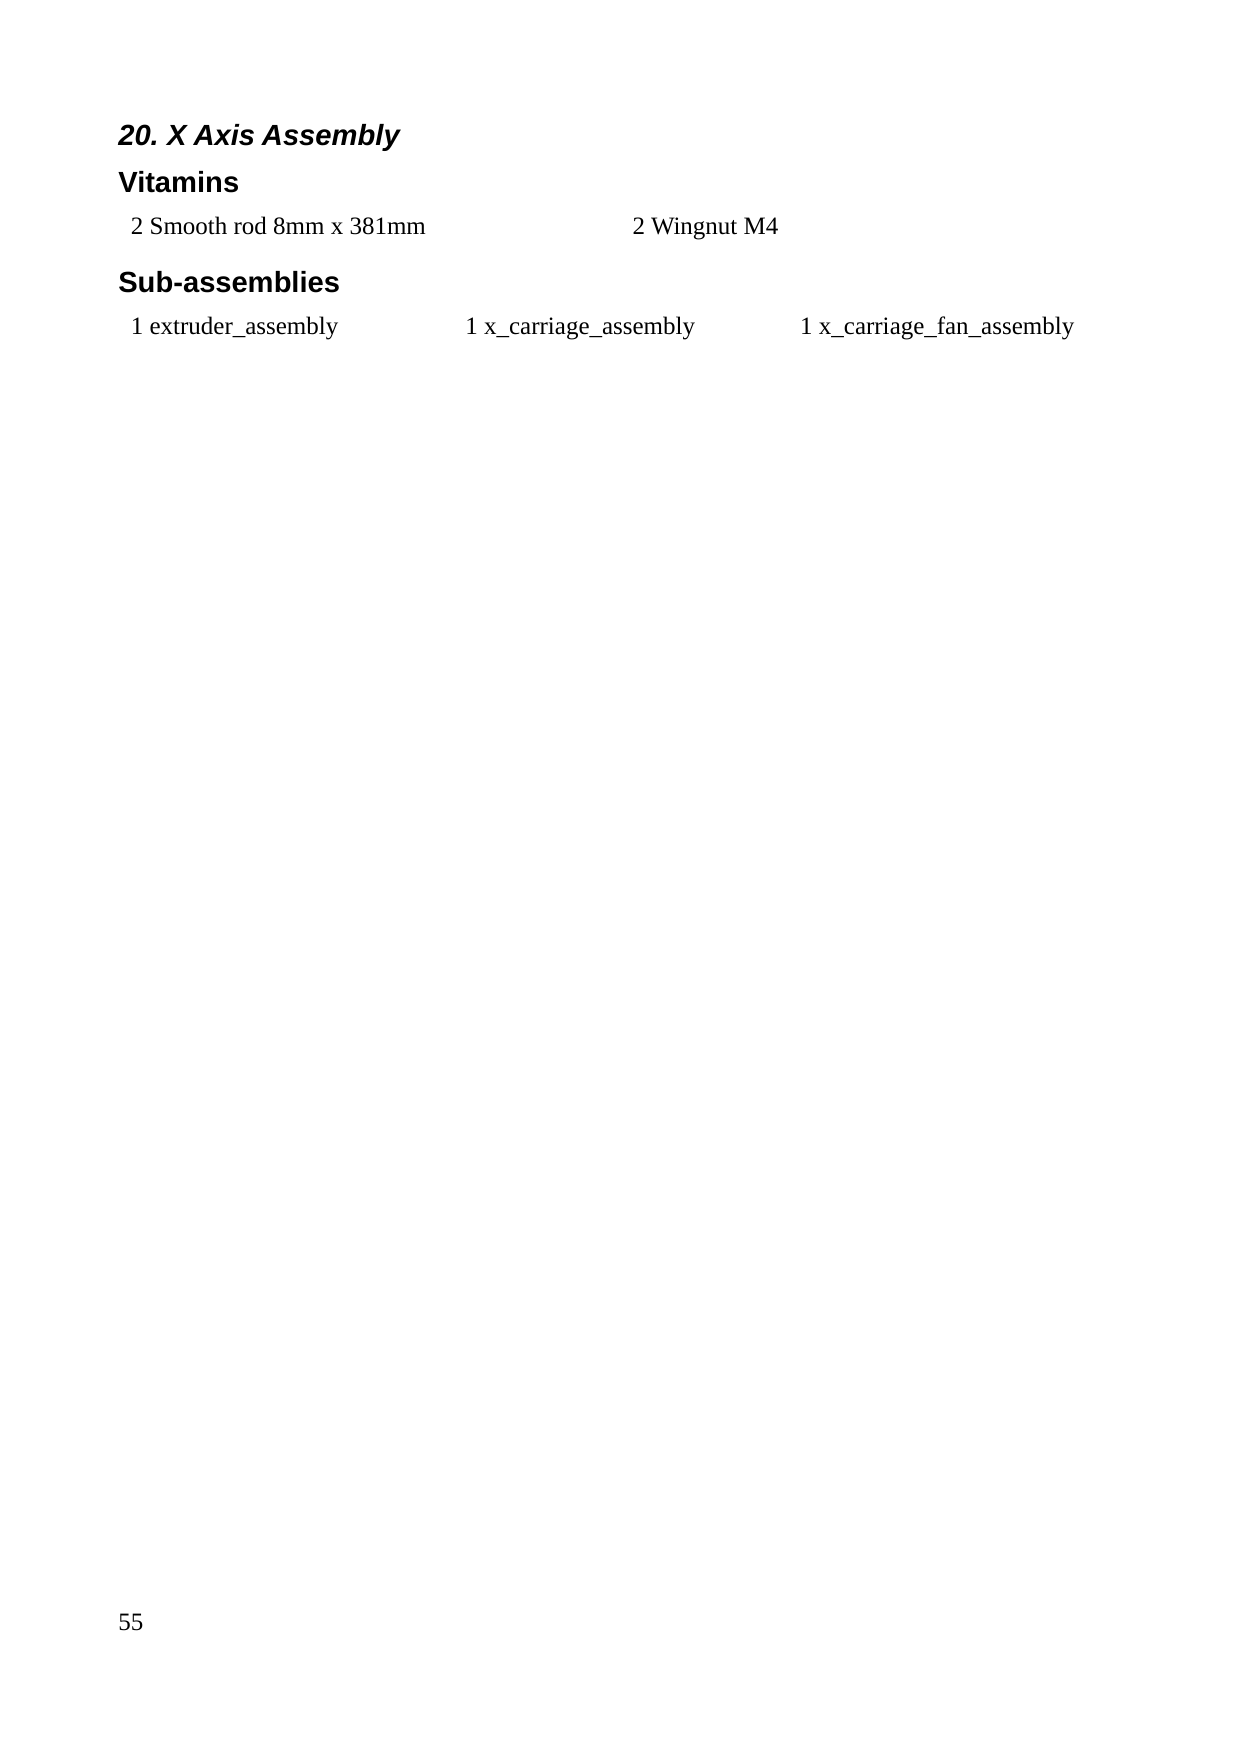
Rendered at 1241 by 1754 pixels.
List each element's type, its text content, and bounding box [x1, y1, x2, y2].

subtitle Vitamins [118, 165, 1122, 199]
table_header 2 Wingnut M4 [620, 211, 1122, 252]
table_header 2 Smooth rod 8mm x 381mm [118, 211, 620, 252]
subtitle X Axis Assembly [118, 118, 1122, 152]
table_header 1 extruder_assembly [118, 311, 453, 706]
table_header 1 x_carriage_assembly [453, 311, 787, 706]
subtitle Sub-assemblies [118, 266, 1122, 299]
table_header 1 x_carriage_fan_assembly [788, 311, 1122, 706]
